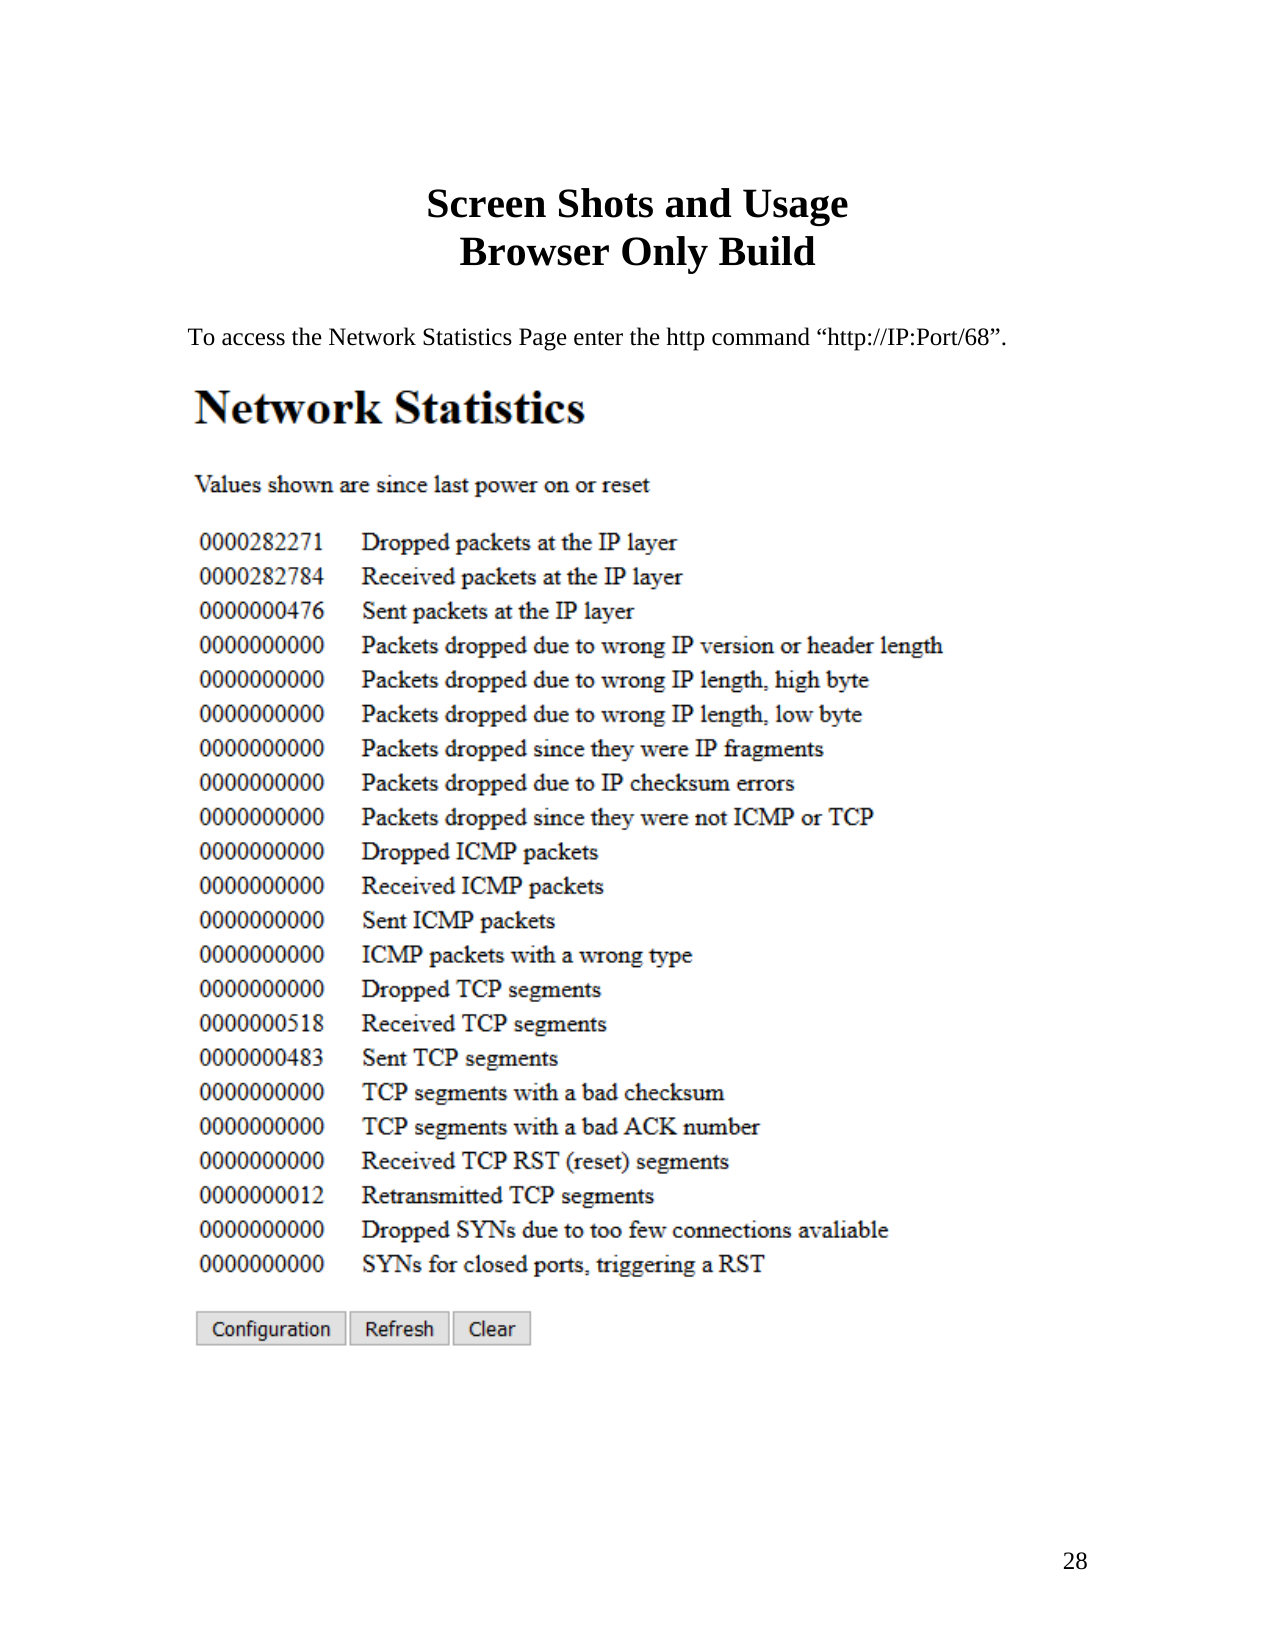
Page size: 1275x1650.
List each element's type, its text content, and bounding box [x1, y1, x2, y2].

picture [187, 380, 978, 1363]
text To access the Network Statistics Page enter the http command “http://IP:Port/68”. [187, 322, 1087, 351]
text Screen Shots and Usage [187, 179, 1087, 227]
text Browser Only Build [187, 227, 1087, 274]
